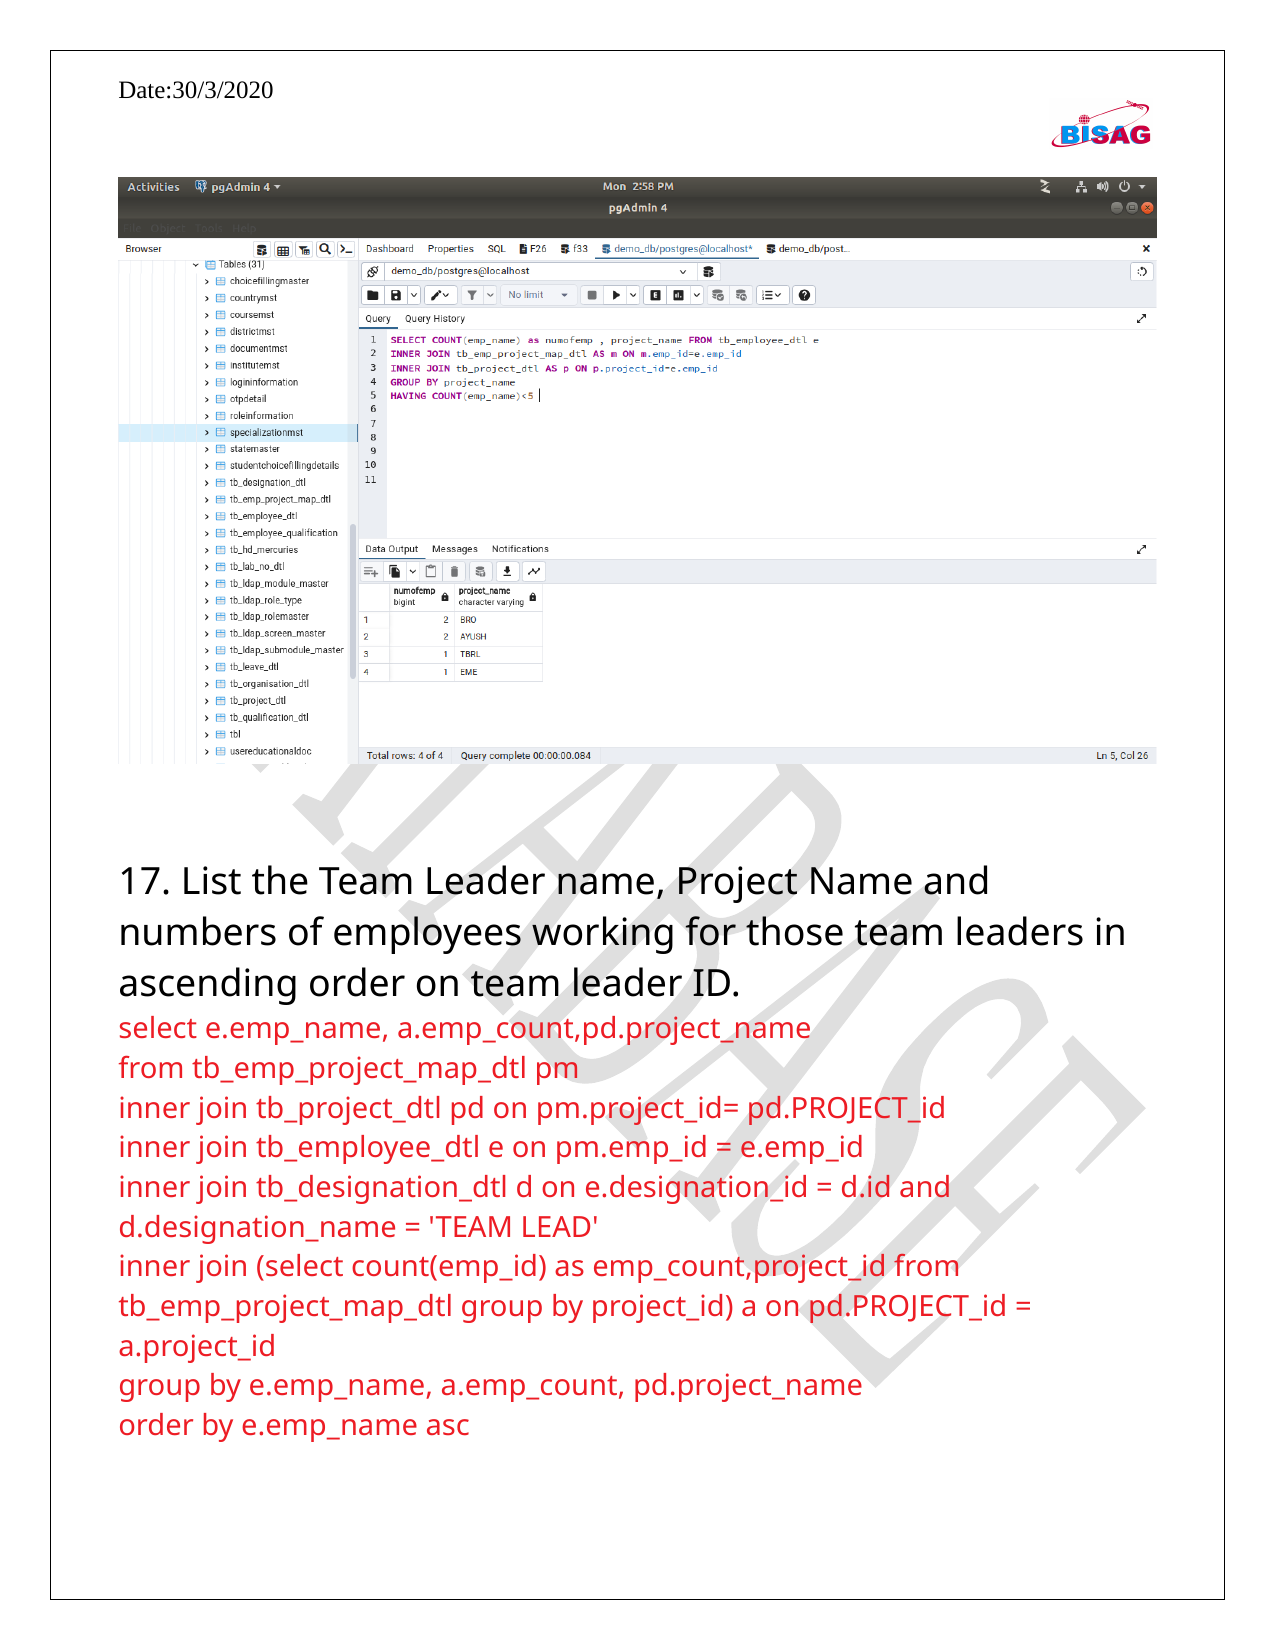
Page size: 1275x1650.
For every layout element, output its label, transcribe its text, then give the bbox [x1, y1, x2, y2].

text e.emp_id [736, 1127, 875, 1166]
text inner join tb_project_dtl pd on pm.project_id= pd.PROJECT_id [641, 1087, 767, 1127]
text inner join tb_designation_dtl d on e.designation_id = d.id and d.designation_name = 'TEAM LEAD' [758, 1166, 872, 1246]
text [1086, 1047, 1157, 1087]
text order by e.emp_name asc [118, 1404, 1157, 1444]
text inner join tb_designation_dtl d on e.designation_id = d.id and d.designation_name = 'TEAM LEAD' [834, 1166, 965, 1246]
text group by e.emp_name, a.emp_count, pd.project_name [118, 1365, 1157, 1404]
picture [1048, 98, 1154, 149]
text from tb_emp_project_map_dtl pm [118, 1047, 714, 1087]
text inner join tb_project_dtl pd on pm.project_id= pd.PROJECT_id [118, 1087, 663, 1127]
text inner join (select count(emp_id) as emp_count,project_id from tb_emp_project_map_dtl group by project_id) a on pd.PROJECT_id = a.project_id [844, 1246, 1157, 1365]
text select e.emp_name, a.emp_count,pd.project_name [560, 1007, 666, 1047]
text 17. List the Team Leader name, Project Name and numbers of employees working for those team leaders in ascending order on team leader ID. [786, 941, 877, 1007]
text inner join tb_project_dtl pd on pm.project_id= pd.PROJECT_id [920, 1087, 1044, 1127]
text [1090, 1127, 1157, 1166]
text 17. List the Team Leader name, Project Name and numbers of employees working for those team leaders in ascending order on team leader ID. [577, 915, 697, 1007]
text 17. List the Team Leader name, Project Name and numbers of employees working for those team leaders in ascending order on team leader ID. [511, 854, 699, 1007]
text select e.emp_name, a.emp_count,pd.project_name [827, 1007, 947, 1047]
text [997, 1127, 1112, 1166]
text [921, 1047, 1068, 1087]
text 17. List the Team Leader name, Project Name and numbers of employees working for those team leaders in ascending order on team leader ID. [697, 854, 1157, 1007]
text select e.emp_name, a.emp_count,pd.project_name [1025, 1007, 1157, 1047]
text select e.emp_name, a.emp_count,pd.project_name [658, 1007, 766, 1047]
text [684, 1051, 765, 1087]
text [906, 1127, 1004, 1166]
text inner join (select count(emp_id) as emp_count,project_id from tb_emp_project_map_dtl group by project_id) a on pd.PROJECT_id = a.project_id [118, 1246, 885, 1365]
text inner join tb_project_dtl pd on pm.project_id= pd.PROJECT_id [766, 1087, 882, 1127]
text [797, 1047, 907, 1087]
text inner join tb_designation_dtl d on e.designation_id = d.id and d.designation_name = 'TEAM LEAD' [917, 1207, 980, 1246]
text select e.emp_name, a.emp_count,pd.project_name [118, 1007, 546, 1047]
picture [118, 177, 1157, 764]
text [764, 1047, 799, 1067]
text 17. List the Team Leader name, Project Name and numbers of employees working for those team leaders in ascending order on team leader ID. [689, 854, 802, 917]
text inner join tb_project_dtl pd on pm.project_id= pd.PROJECT_id [1126, 1087, 1157, 1127]
text inner join tb_project_dtl pd on pm.project_id= pd.PROJECT_id [1036, 1087, 1116, 1127]
text select e.emp_name, a.emp_count,pd.project_name [755, 1007, 830, 1047]
text inner join tb_designation_dtl d on e.designation_id = d.id and d.designation_name = 'TEAM LEAD' [975, 1166, 1157, 1246]
text inner join tb_designation_dtl d on e.designation_id = d.id and d.designation_name = 'TEAM LEAD' [118, 1166, 787, 1246]
text 17. List the Team Leader name, Project Name and numbers of employees working for those team leaders in ascending order on team leader ID. [118, 854, 558, 1007]
text inner join tb_employee_dtl e on pm.emp_id = [118, 1127, 736, 1166]
text select e.emp_name, a.emp_count,pd.project_name [936, 1007, 1020, 1047]
